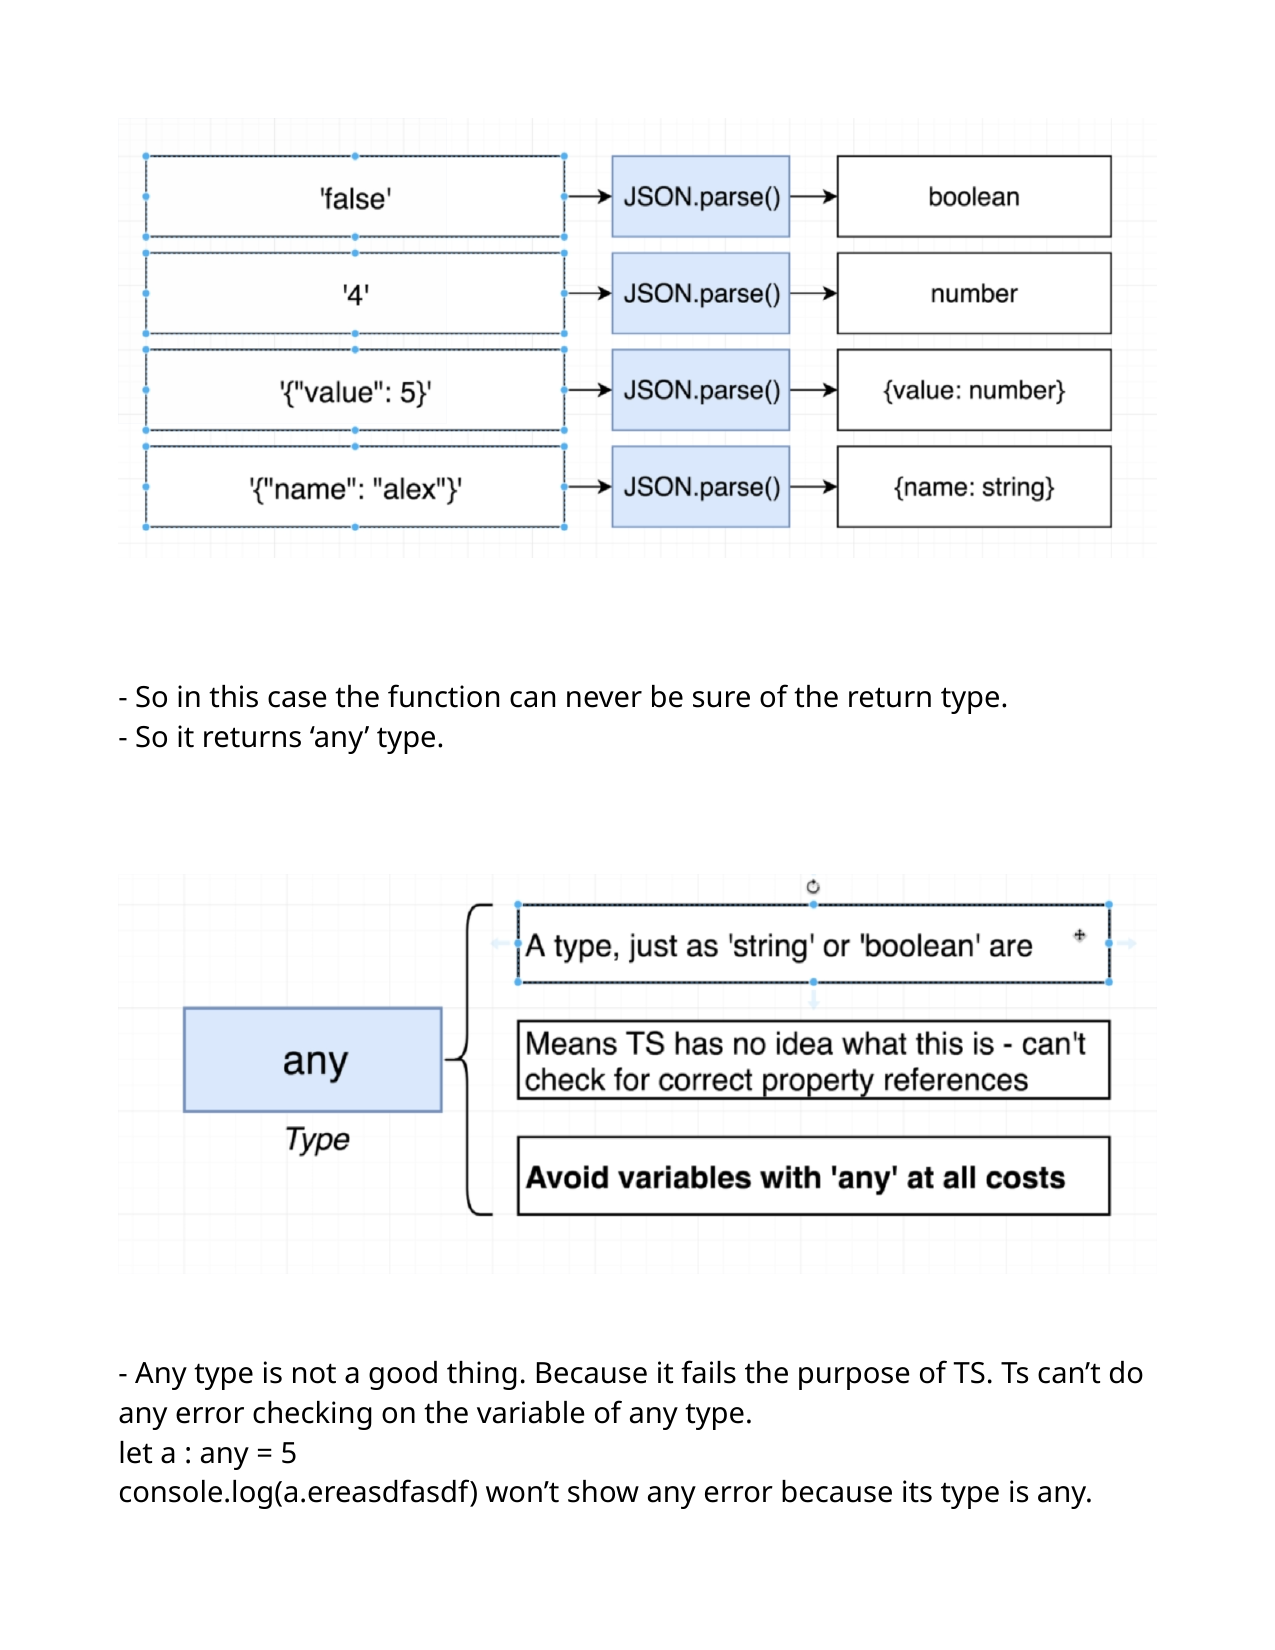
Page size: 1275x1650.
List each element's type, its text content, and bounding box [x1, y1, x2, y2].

picture [118, 874, 1157, 1274]
text - Any type is not a good thing. Because it fails the purpose of TS. Ts can’t do any error checking on the variable of any type. [118, 1353, 1157, 1432]
text let a : any = 5 [118, 1432, 1157, 1472]
text console.log(a.ereasdfasdf) won’t show any error because its type is any. [118, 1472, 1157, 1511]
picture [118, 118, 1157, 558]
text - So in this case the function can never be sure of the return type. [118, 676, 1157, 716]
text - So it returns ‘any’ type. [118, 716, 1157, 756]
